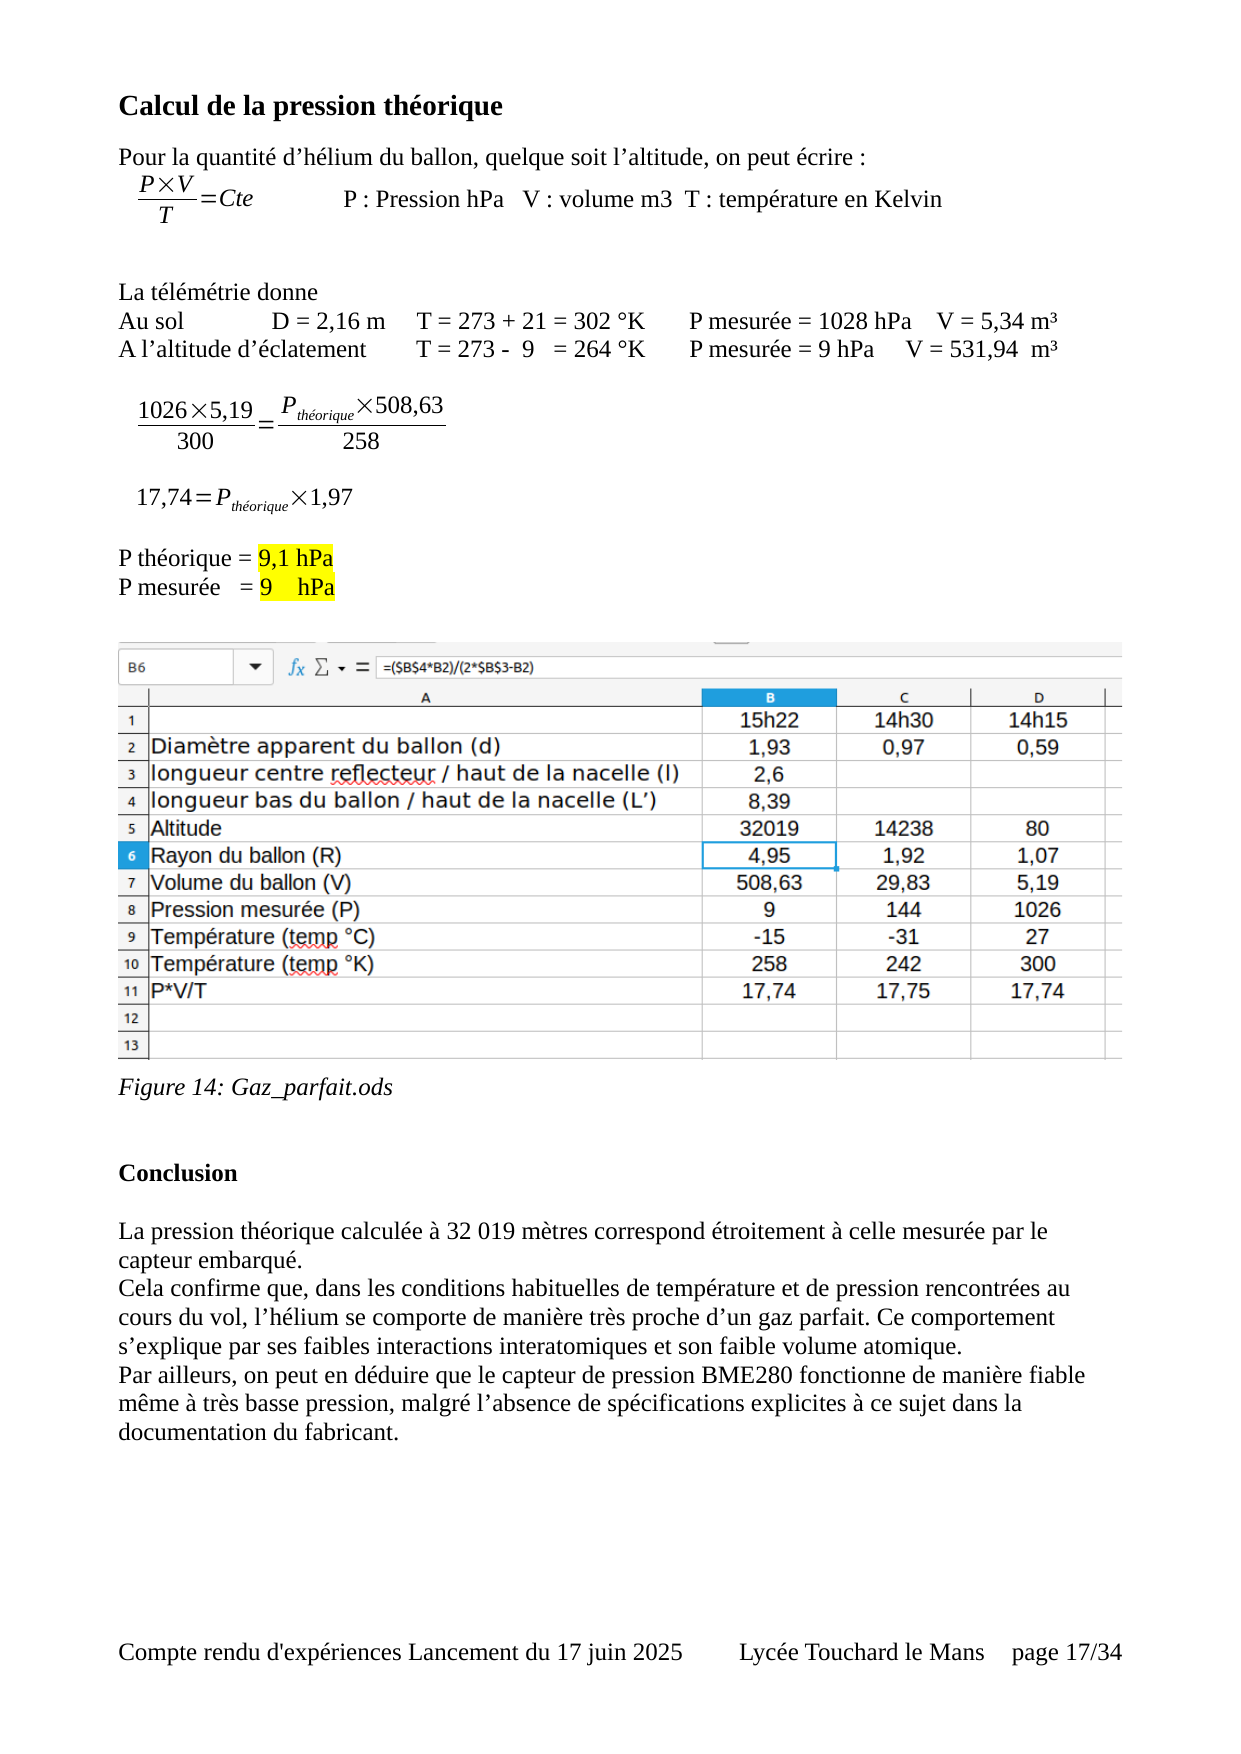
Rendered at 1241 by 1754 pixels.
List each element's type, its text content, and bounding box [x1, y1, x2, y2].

text Au sol D = 2,16 m T = 273 + 21 = 302 °K P mesurée = 1028 hPa V = 5,34 m³ [118, 306, 1122, 334]
text P : Pression hPa V : volume m3 T : température en Kelvin [118, 170, 1122, 229]
text La télémétrie donne [118, 277, 1122, 306]
text P théorique = 9,1 hPa [118, 543, 1122, 572]
text Calcul de la pression théorique [118, 88, 1122, 122]
text La pression théorique calculée à 32 019 mètres correspond étroitement à celle mesurée par le capteur embarqué. Cela confirme que, dans les conditions habituelles de température et de pression rencontrées au cours du vol, l’hélium se comporte de manière très proche d’un gaz parfait. Ce comportement s’explique par ses faibles interactions interatomiques et son faible volume atomique. Par ailleurs, on peut en déduire que le capteur de pression BME280 fonctionne de manière fiable même à très basse pression, malgré l’absence de spécifications explicites à ce sujet dans la documentation du fabricant. [118, 1216, 1122, 1503]
text Figure 14: Gaz_parfait.ods [118, 1060, 1122, 1101]
picture [118, 642, 1123, 1060]
text Pour la quantité d’hélium du ballon, quelque soit l’altitude, on peut écrire : [118, 142, 1122, 170]
text A l’altitude d’éclatement T = 273 - 9 = 264 °K P mesurée = 9 hPa V = 531,94 m³ [118, 334, 1122, 392]
text P mesurée = 9 hPa [118, 572, 1122, 601]
text Conclusion [118, 1158, 1122, 1187]
